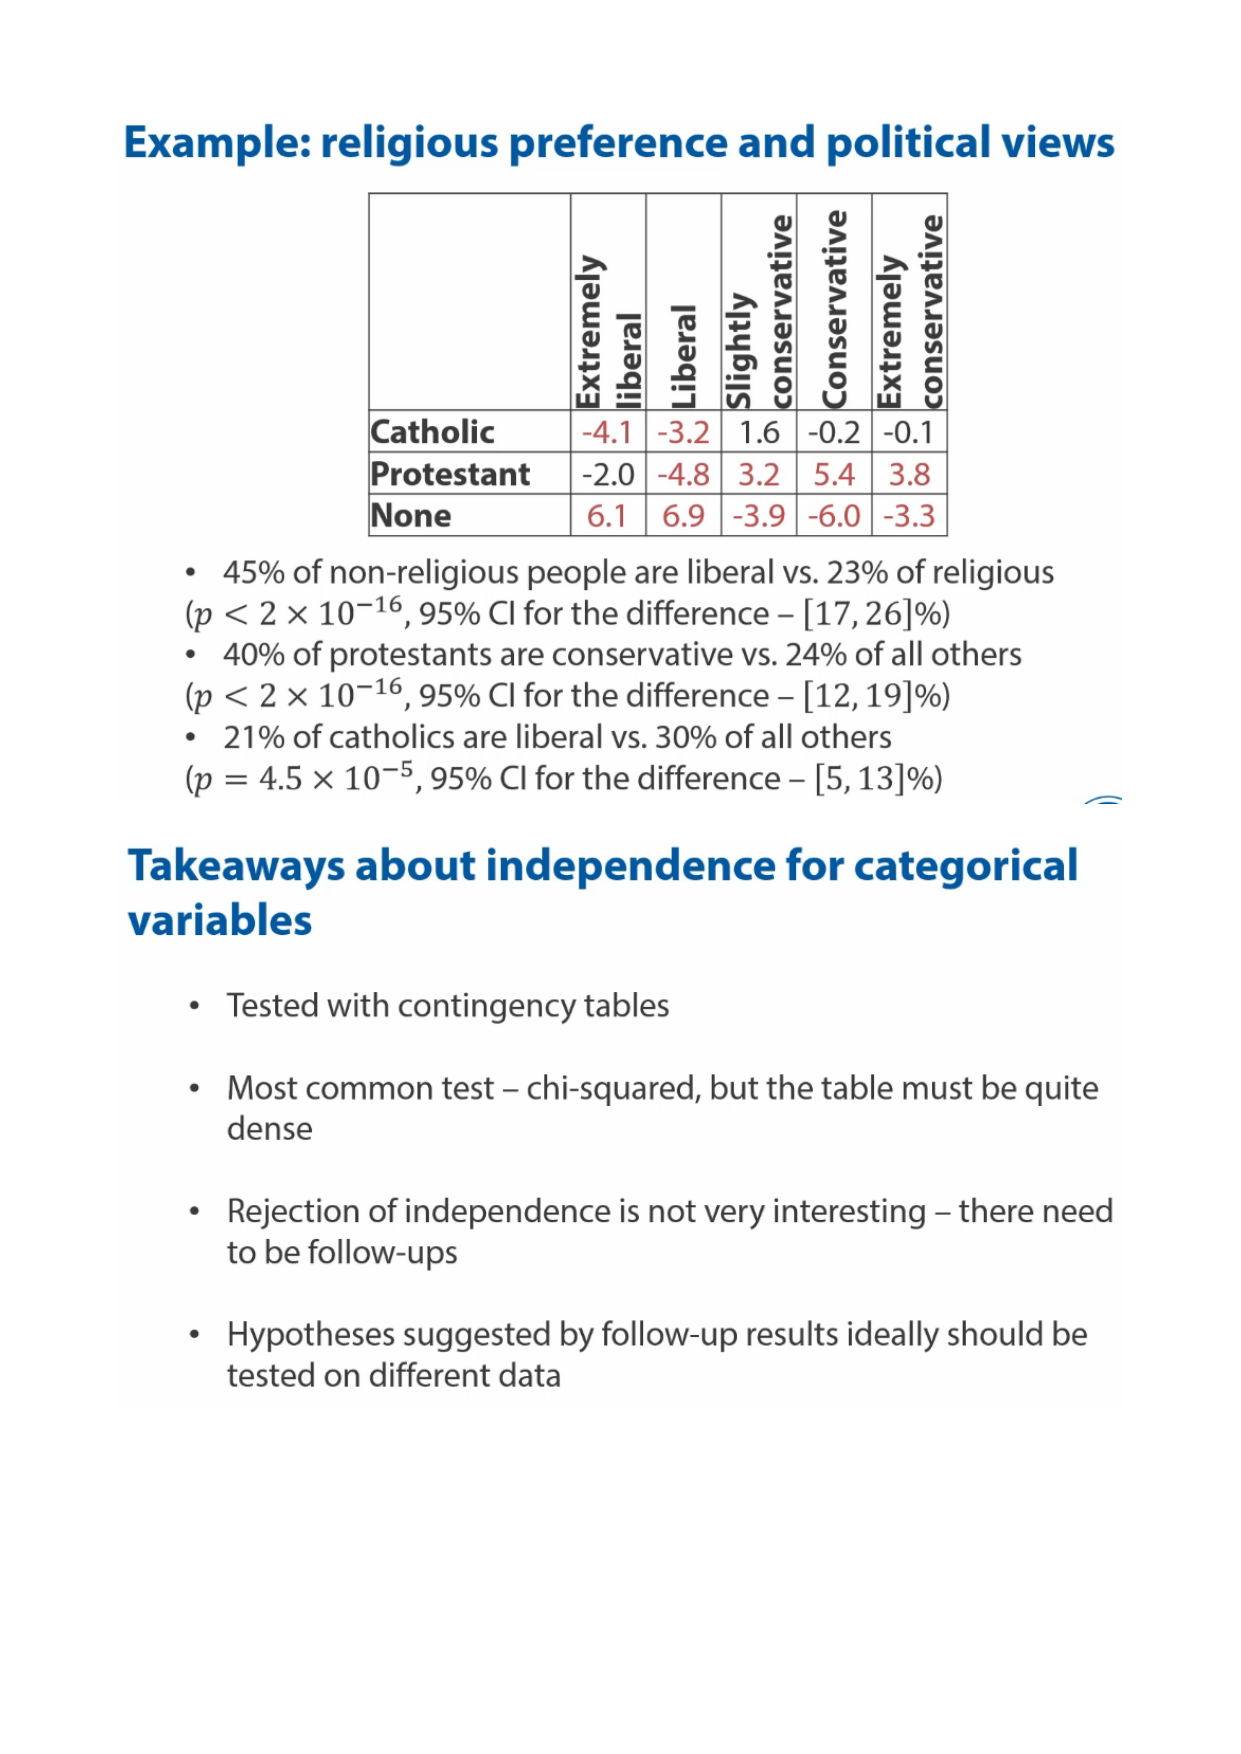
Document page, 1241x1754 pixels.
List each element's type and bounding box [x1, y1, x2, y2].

picture [118, 837, 1123, 1412]
picture [118, 118, 1123, 804]
